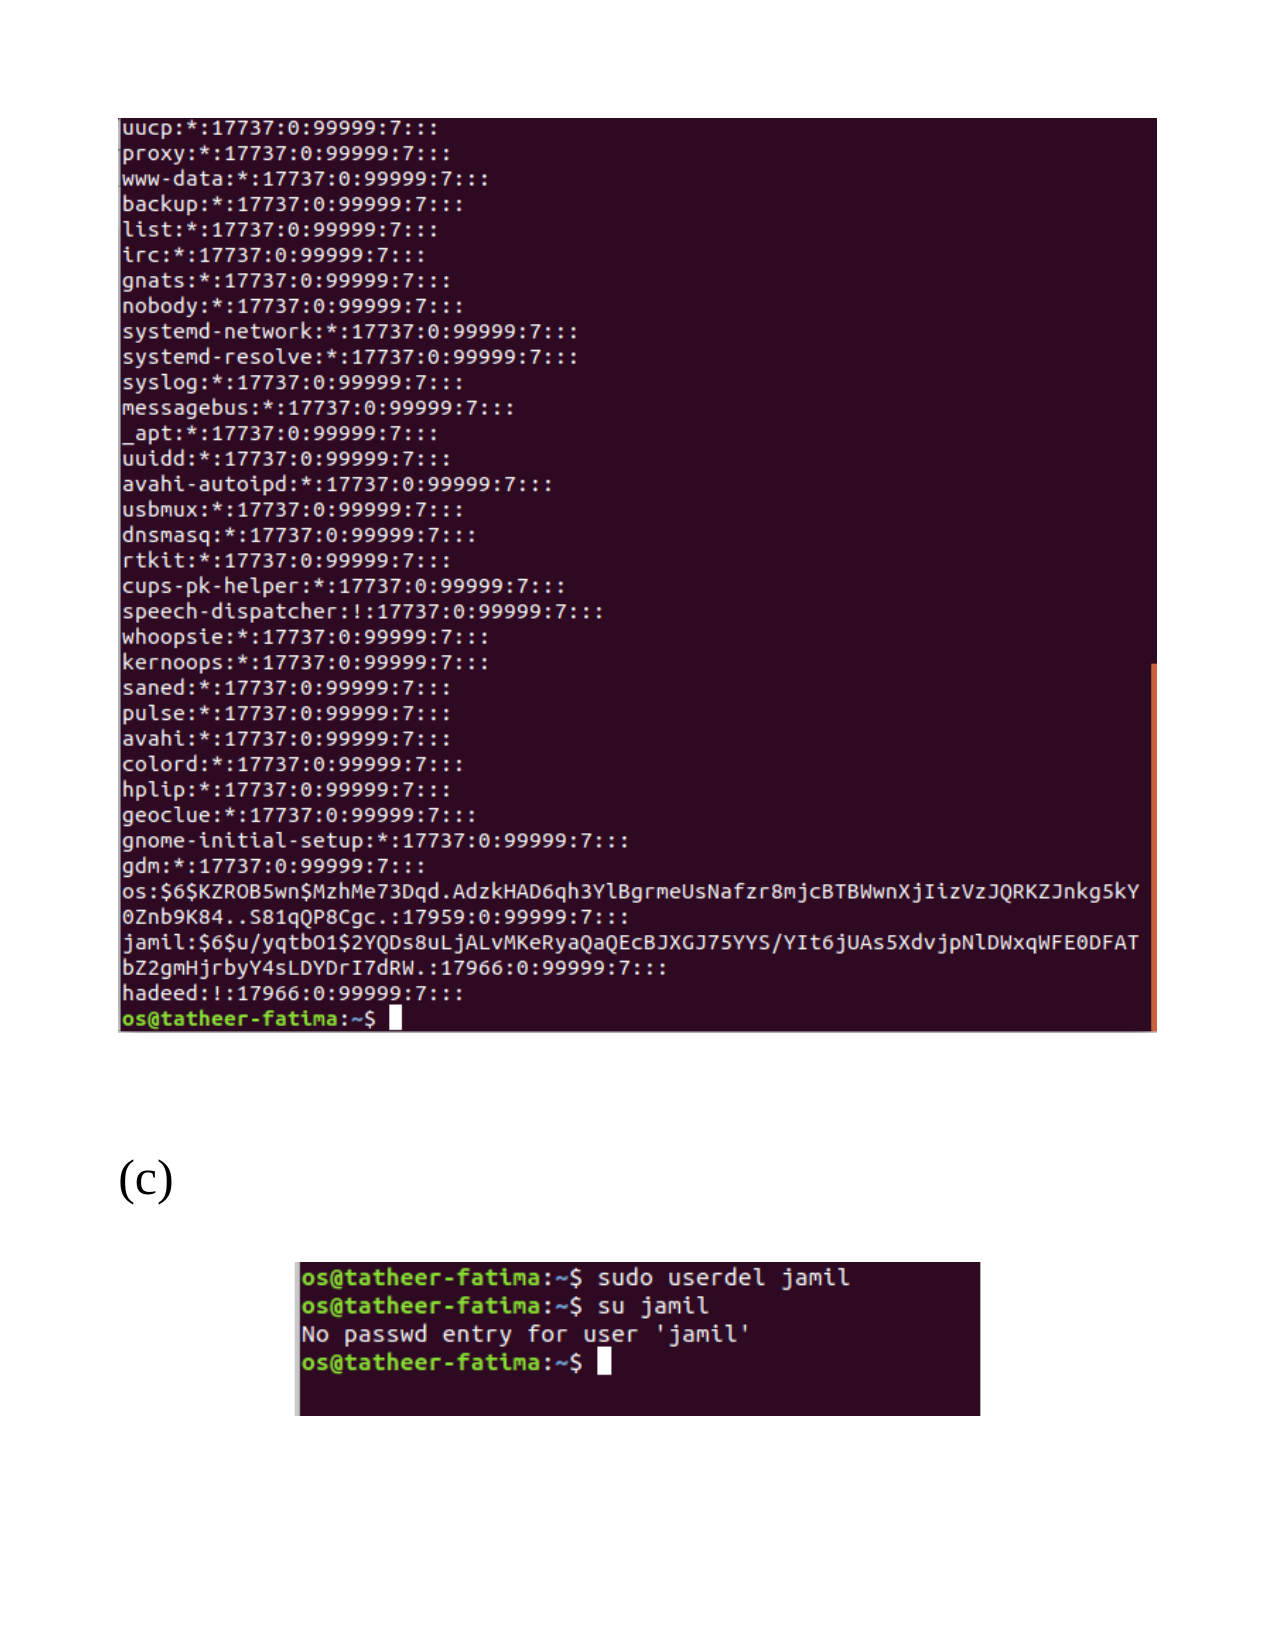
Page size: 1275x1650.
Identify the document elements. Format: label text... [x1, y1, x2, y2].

picture [294, 1262, 981, 1416]
text (c) [118, 1147, 1157, 1205]
picture [118, 118, 1157, 1033]
